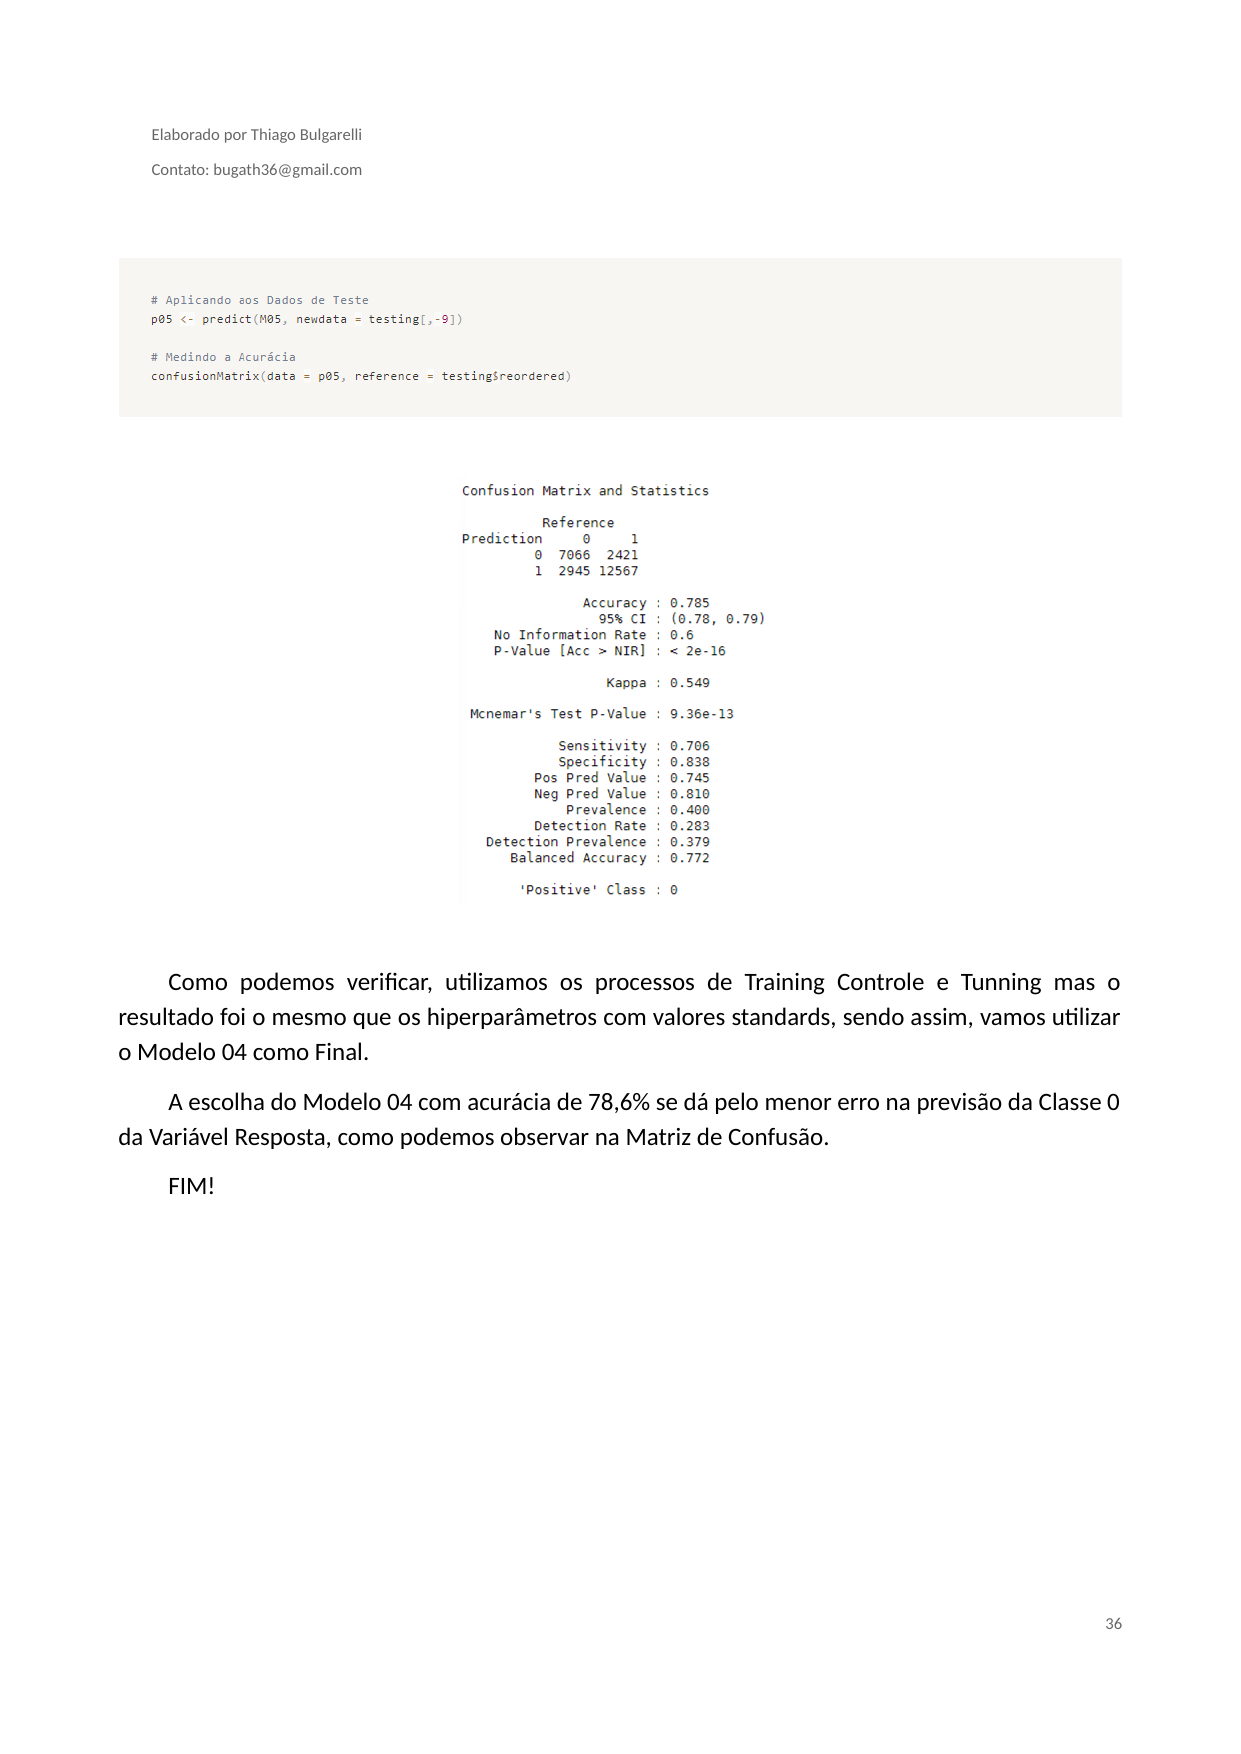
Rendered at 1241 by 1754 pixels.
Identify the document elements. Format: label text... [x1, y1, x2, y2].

text FIM! [118, 1170, 1122, 1201]
text Como podemos verificar, utilizamos os processos de Training Controle e Tunning mas o resultado foi o mesmo que os hiperparâmetros com valores standards, sendo assim, vamos utilizar o Modelo 04 como Final. [118, 966, 1122, 1067]
text A escolha do Modelo 04 com acurácia de 78,6% se dá pelo menor erro na previsão da Classe 0 da Variável Resposta, como podemos observar na Matriz de Confusão. [118, 1086, 1122, 1151]
picture [118, 258, 1123, 417]
